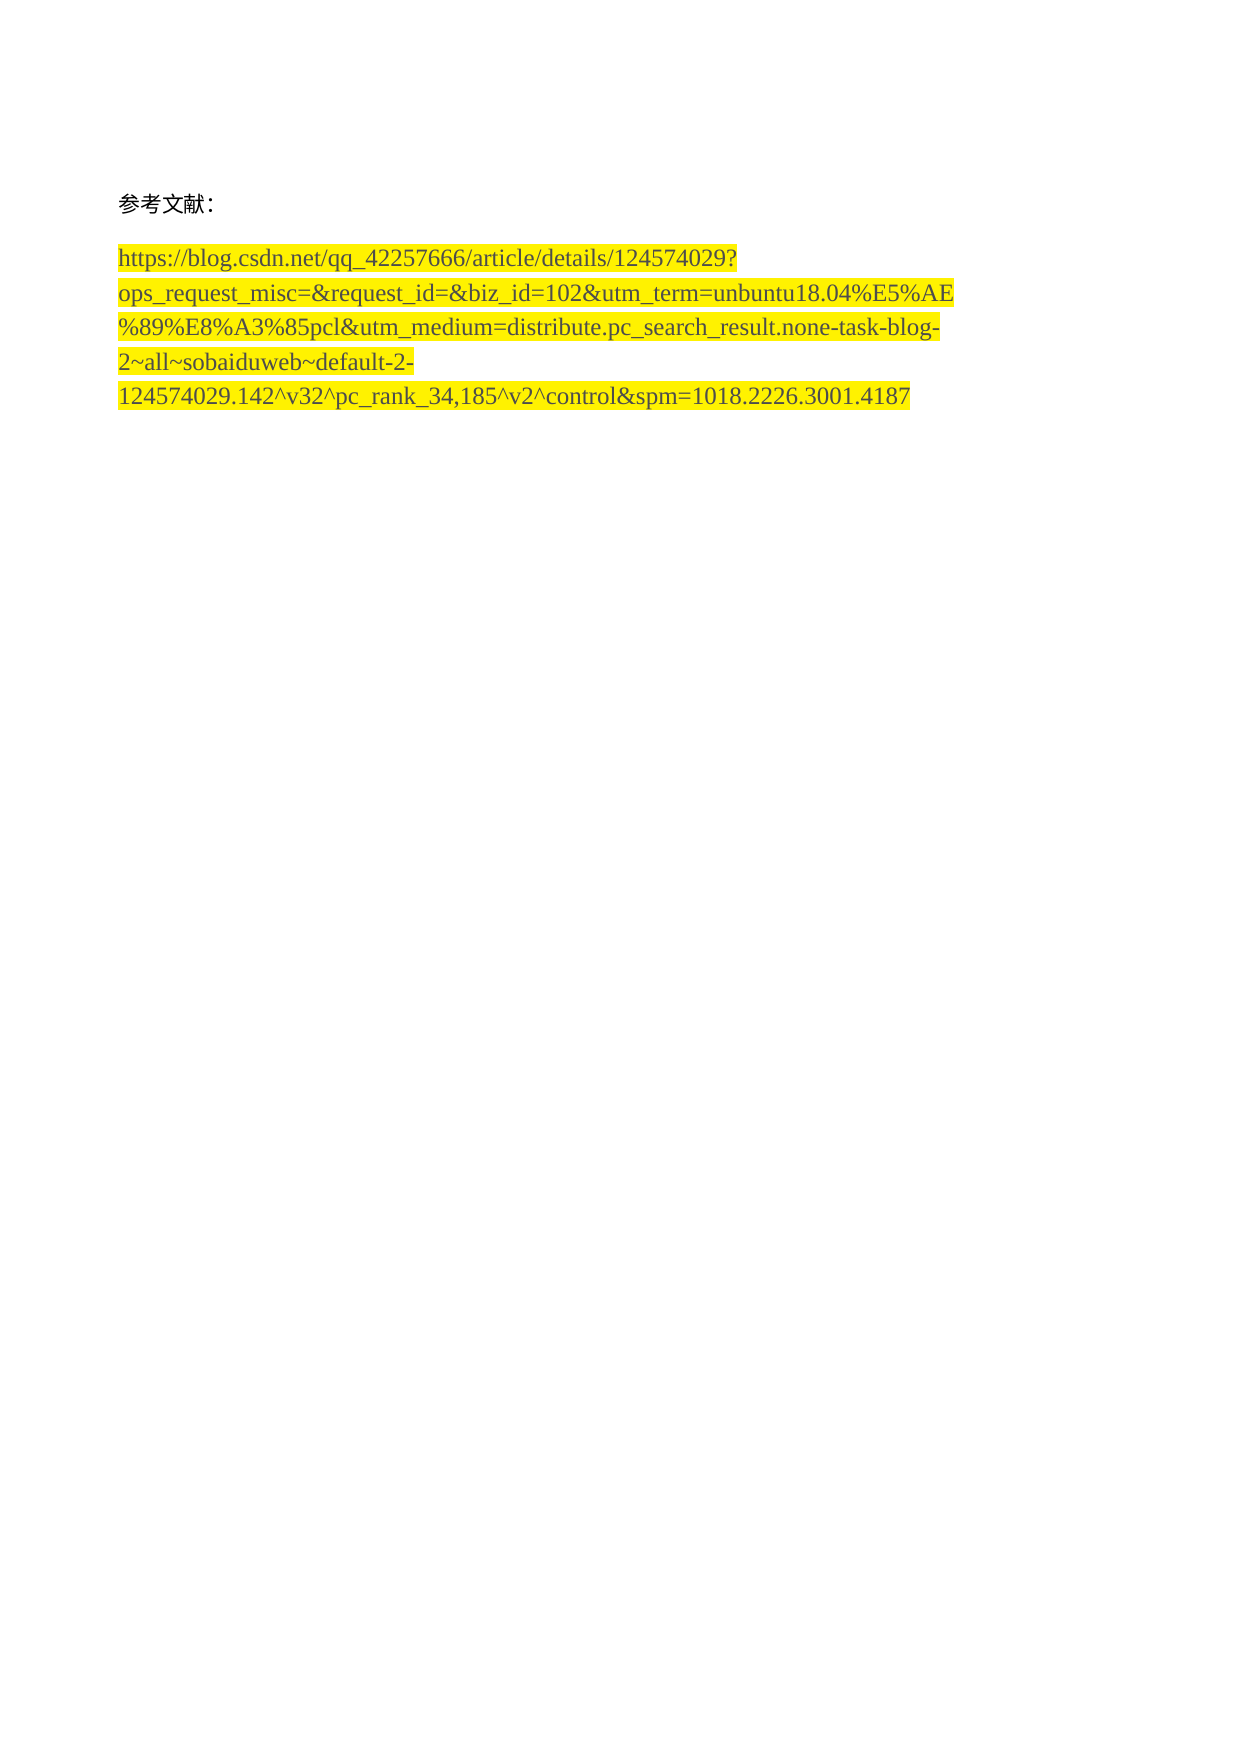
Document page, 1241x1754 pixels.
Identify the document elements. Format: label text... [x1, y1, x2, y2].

text https://blog.csdn.net/qq_42257666/article/details/124574029?ops_request_misc=&request_id=&biz_id=102&utm_term=unbuntu18.04%E5%AE%89%E8%A3%85pcl&utm_medium=distribute.pc_search_result.none-task-blog-2~all~sobaiduweb~default-2-124574029.142^v32^pc_rank_34,185^v2^control&spm=1018.2226.3001.4187 [118, 238, 1122, 410]
text 参考文献： [118, 187, 1122, 218]
